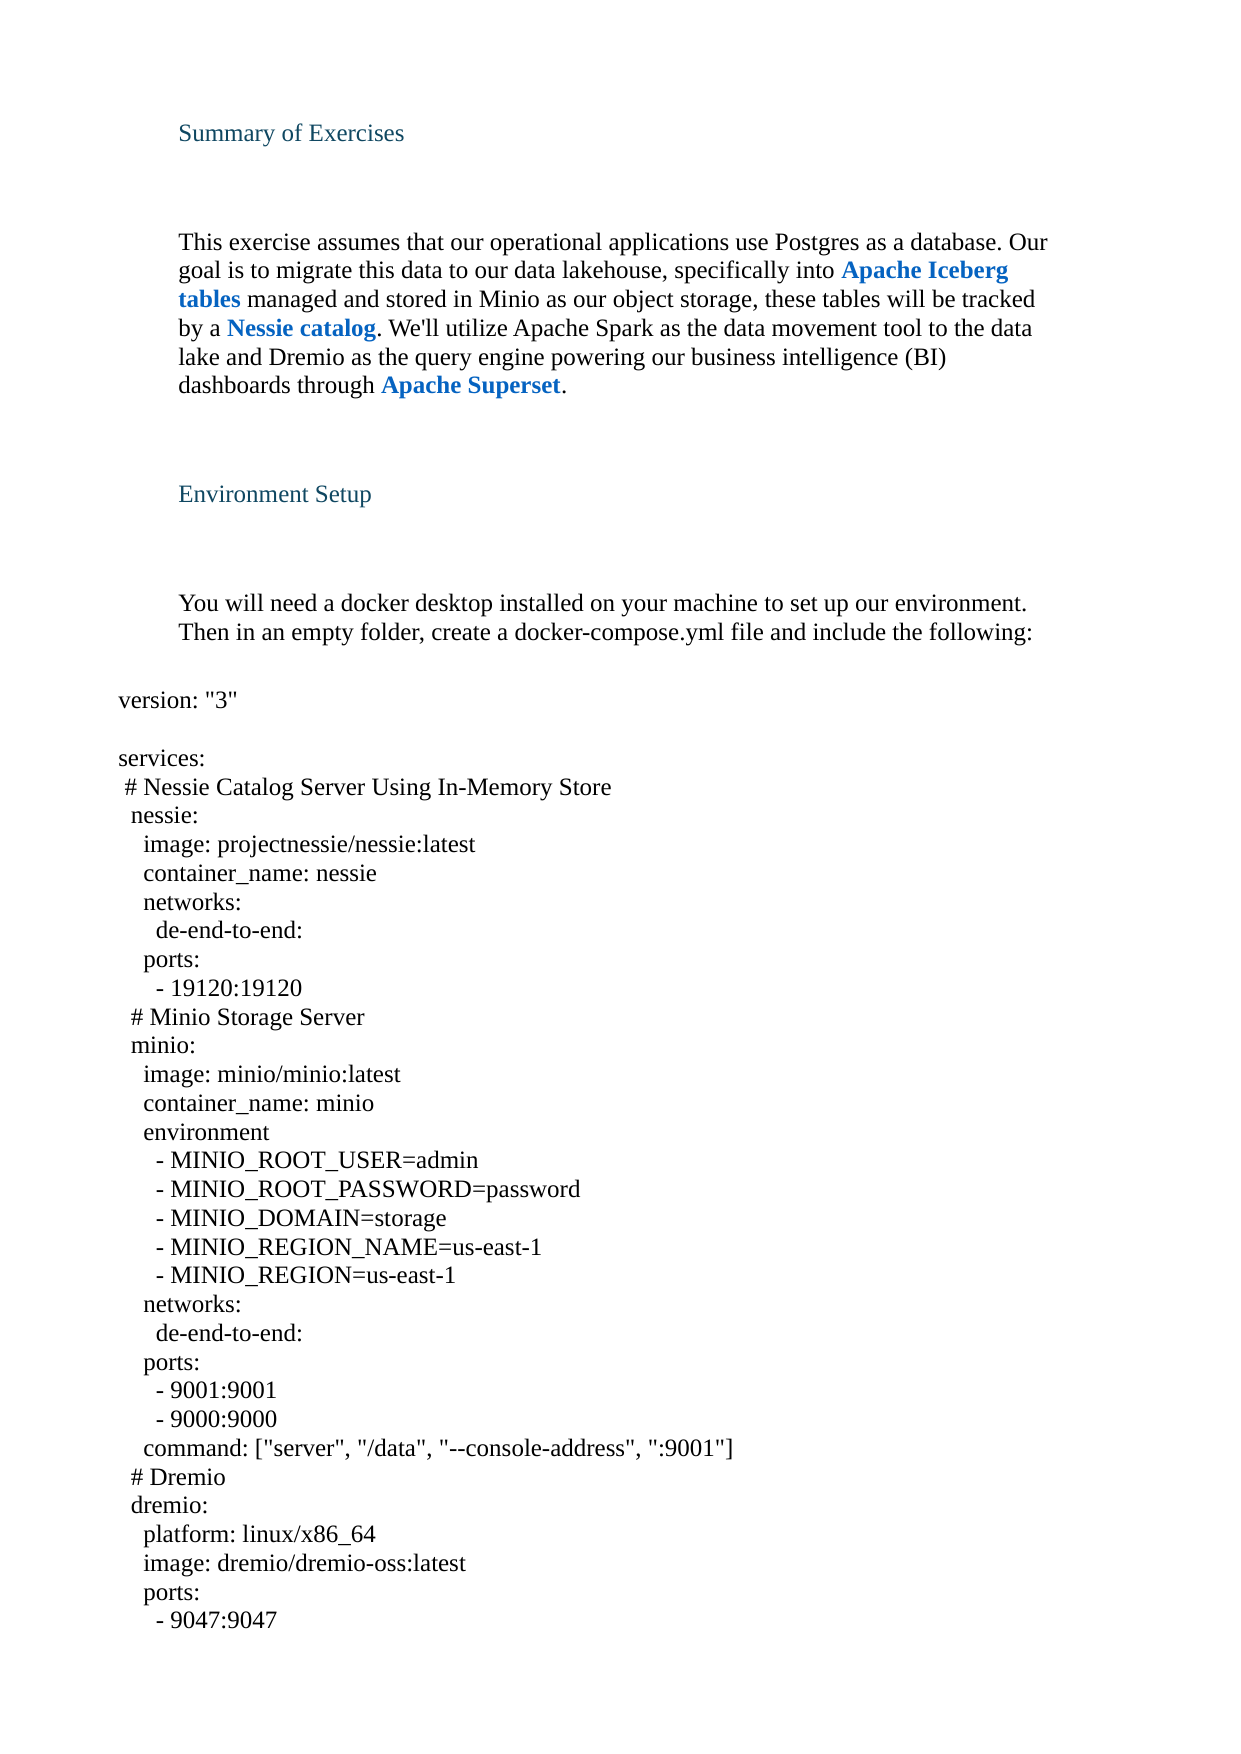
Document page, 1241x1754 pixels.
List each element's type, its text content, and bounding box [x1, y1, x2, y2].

subtitle Environment Setup [178, 479, 1062, 508]
text This exercise assumes that our operational applications use Postgres as a database. Our goal is to migrate this data to our data lakehouse, specifically into Apache Iceberg tables managed and stored in Minio as our object storage, these tables will be tracked by a Nessie catalog. We'll utilize Apache Spark as the data movement tool to the data lake and Dremio as the query engine powering our business intelligence (BI) dashboards through Apache Superset. [178, 227, 1062, 399]
text You will need a docker desktop installed on your machine to set up our environment. Then in an empty folder, create a docker-compose.yml file and include the following: [178, 588, 1062, 646]
subtitle Summary of Exercises [178, 118, 1062, 147]
text version: "3" services: # Nessie Catalog Server Using In-Memory Store nessie: image: projectnessie/nessie:latest container_name: nessie networks: de-end-to-end: ports: - 19120:19120 # Minio Storage Server minio: image: minio/minio:latest container_name: minio environment - MINIO_ROOT_USER=admin - MINIO_ROOT_PASSWORD=password - MINIO_DOMAIN=storage - MINIO_REGION_NAME=us-east-1 - MINIO_REGION=us-east-1 networks: de-end-to-end: ports: - 9001:9001 - 9000:9000 command: ["server", "/data", "--console-address", ":9001"] # Dremio dremio: platform: linux/x86_64 image: dremio/dremio-oss:latest ports: - 9047:9047 [118, 686, 1122, 1634]
